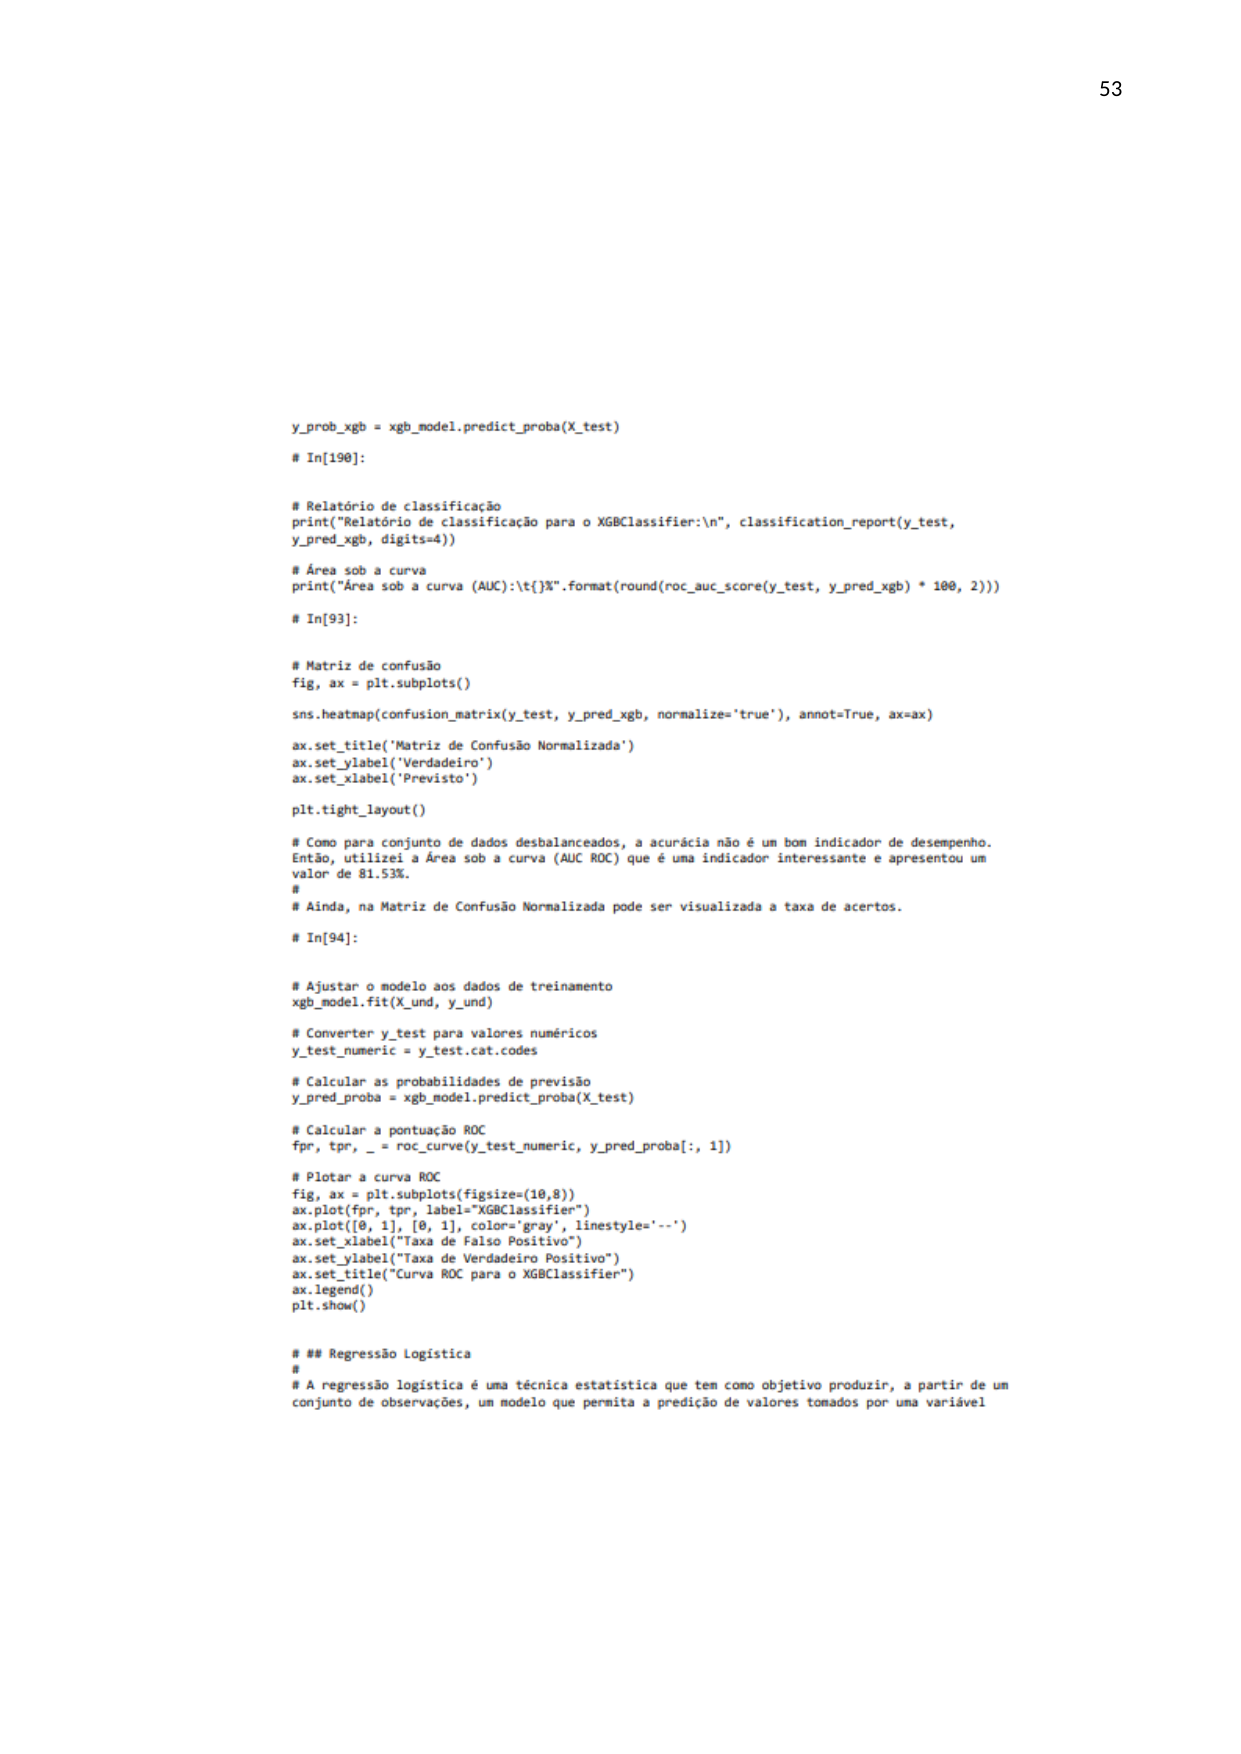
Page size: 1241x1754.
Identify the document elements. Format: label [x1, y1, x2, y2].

picture [237, 392, 1063, 1449]
